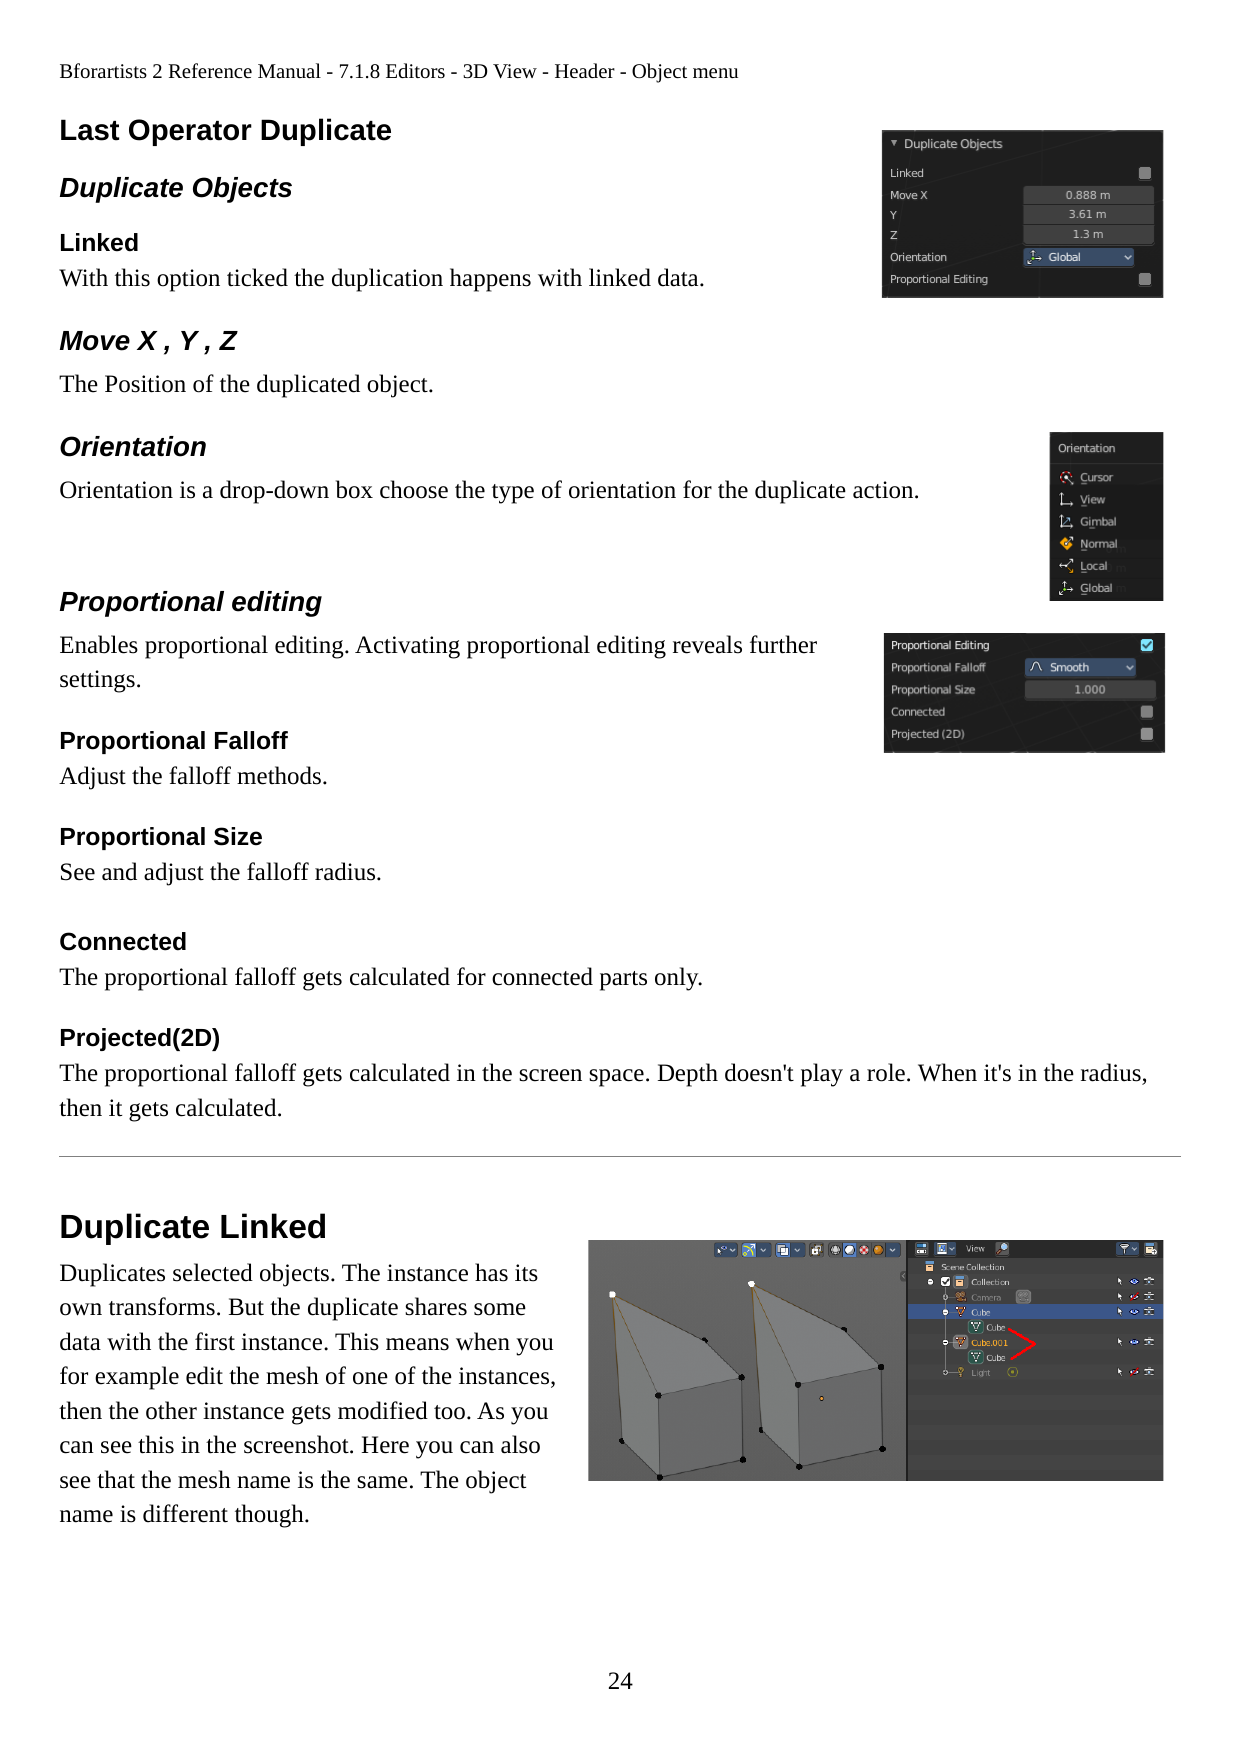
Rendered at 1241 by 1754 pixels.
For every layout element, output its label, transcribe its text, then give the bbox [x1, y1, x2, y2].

subtitle Proportional editing [59, 586, 1181, 617]
subtitle Duplicate Objects [59, 171, 881, 203]
subtitle Proportional Size [59, 822, 1181, 851]
subtitle [1164, 171, 1181, 203]
picture [588, 1240, 1164, 1481]
text The proportional falloff gets calculated in the screen space. Depth doesn't play a role. When it's in the radius, then it gets calculated. [59, 1058, 1181, 1121]
subtitle Move X , Y , Z [59, 324, 1181, 356]
subtitle [1164, 228, 1181, 257]
text Enables proportional editing. Activating proportional editing reveals further settings. [59, 630, 1181, 693]
text Orientation is a drop-down box choose the type of orientation for the duplicate action. [59, 475, 1049, 504]
subtitle Connected [59, 927, 1181, 956]
subtitle Linked [59, 228, 881, 257]
text The proportional falloff gets calculated for connected parts only. [59, 962, 1181, 991]
subtitle Orientation [59, 431, 1181, 462]
text The Position of the duplicated object. [59, 369, 1181, 398]
text Duplicates selected objects. The instance has its own transforms. But the duplicate shares some data with the first instance. This means when you for example edit the mesh of one of the instances, then the other instance gets modified too. As you can see this in the screenshot. Here you can also see that the mesh name is the same. The object name is different though. [59, 1258, 1181, 1528]
subtitle Proportional Falloff [59, 726, 1181, 754]
text With this option ticked the duplication happens with linked data. [59, 263, 881, 292]
subtitle Projected(2D) [59, 1023, 1181, 1052]
subtitle Last Operator Duplicate [59, 113, 1181, 146]
picture [883, 633, 1166, 753]
text See and adjust the falloff radius. [59, 857, 1181, 886]
text Adjust the falloff methods. [59, 761, 1181, 789]
picture [881, 130, 1164, 298]
subtitle Duplicate Linked [59, 1207, 1181, 1245]
picture [1049, 432, 1164, 601]
